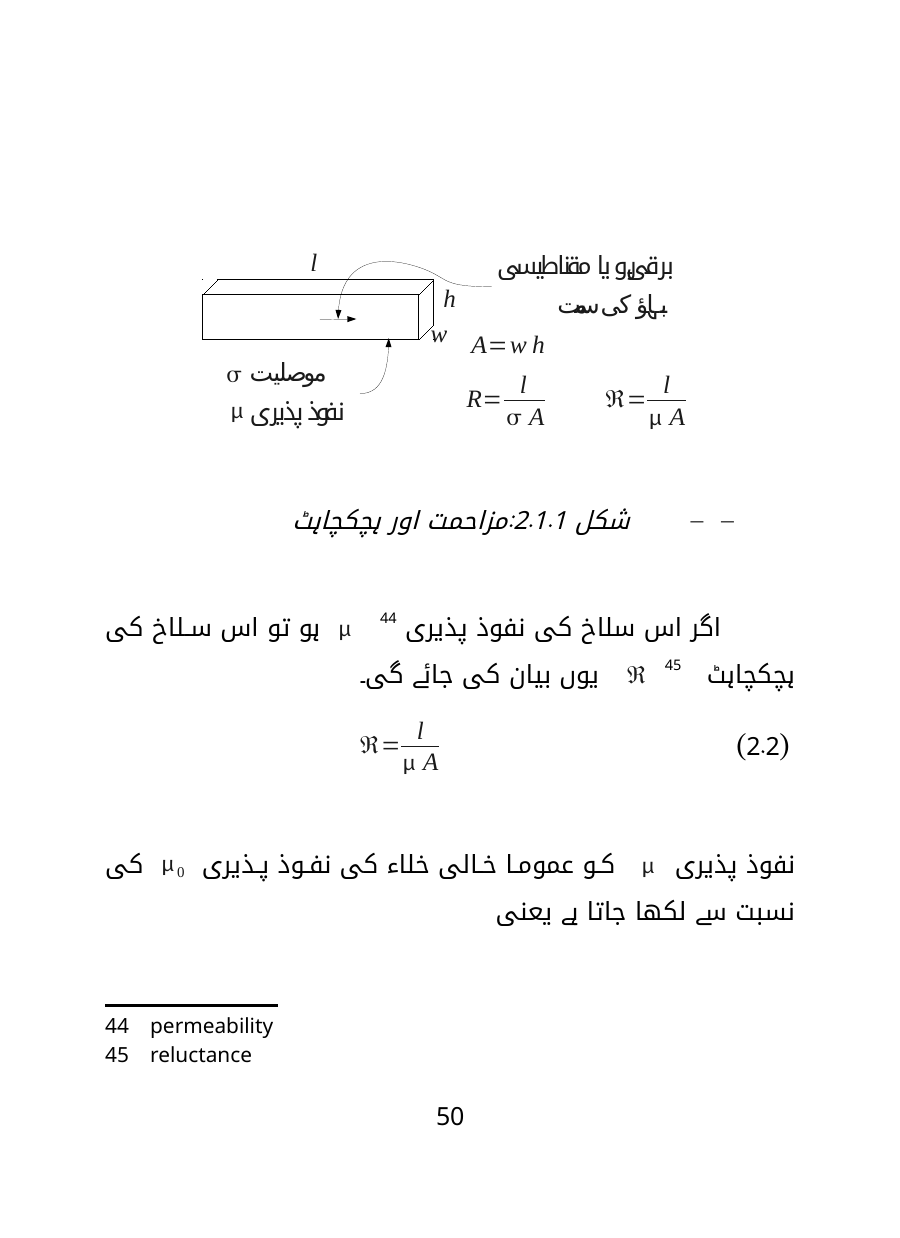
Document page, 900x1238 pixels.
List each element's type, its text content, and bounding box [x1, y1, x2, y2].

table_header [105, 712, 686, 794]
text permeability [105, 1012, 795, 1040]
table_header (2.2) [686, 712, 795, 794]
list شکل 21:مزاحمت اور ہچکچاہٹ [179, 181, 721, 544]
text اگر اس سلاخ کی نفوذ پذیری ہو تو اس سلاخ کی ہچکچاہٹ یوں بیان کی جائے گی۔ [105, 604, 795, 699]
text نفوذ پذیری کو عموما خالی خلاء کی نفوذ پذیریکی نسبت سے لکھا جاتا ہے یعنی [105, 841, 795, 936]
text reluctance [105, 1040, 795, 1068]
